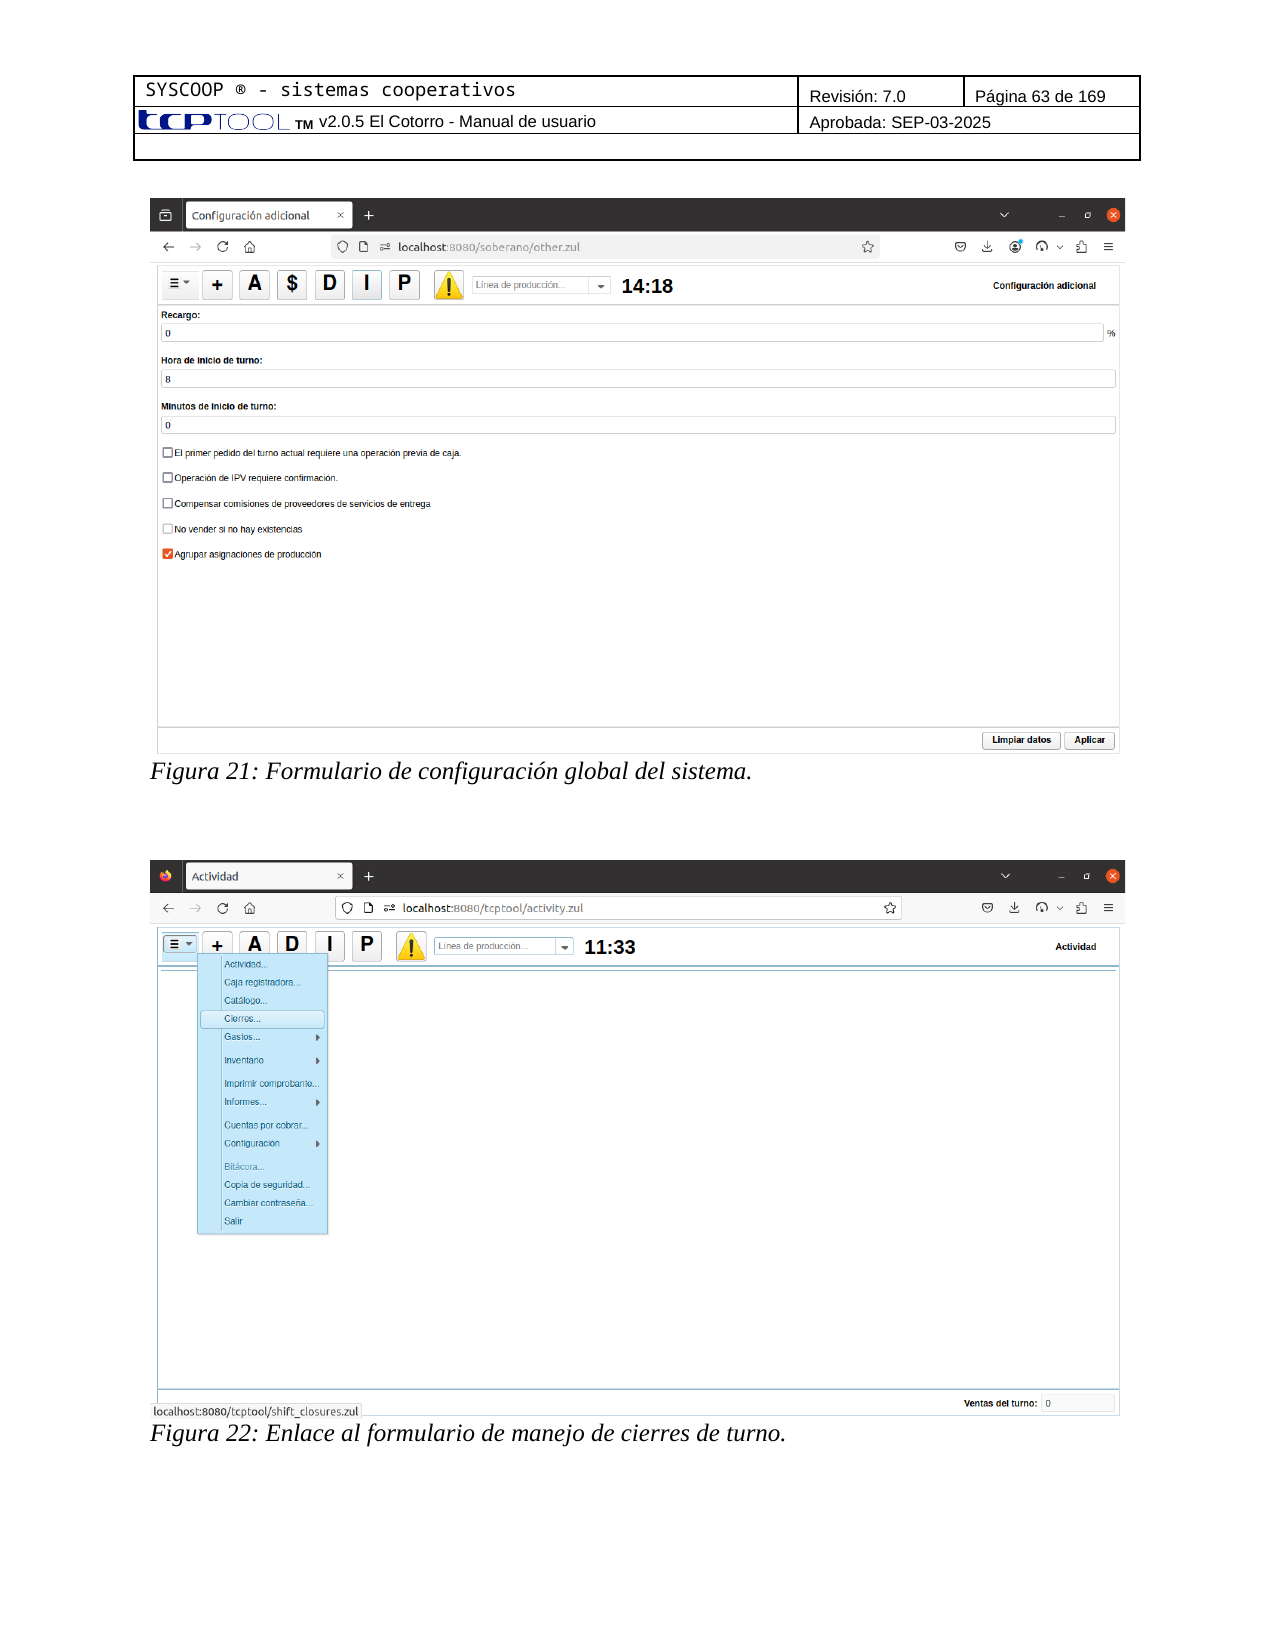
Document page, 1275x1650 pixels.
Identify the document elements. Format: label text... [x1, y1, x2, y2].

picture [150, 860, 1125, 1419]
picture [150, 198, 1125, 757]
text Figura 21: Formulario de configuración global del sistema. [150, 757, 1125, 785]
text Figura 22: Enlace al formulario de manejo de cierres de turno. [150, 1419, 1125, 1447]
picture [138, 110, 290, 130]
